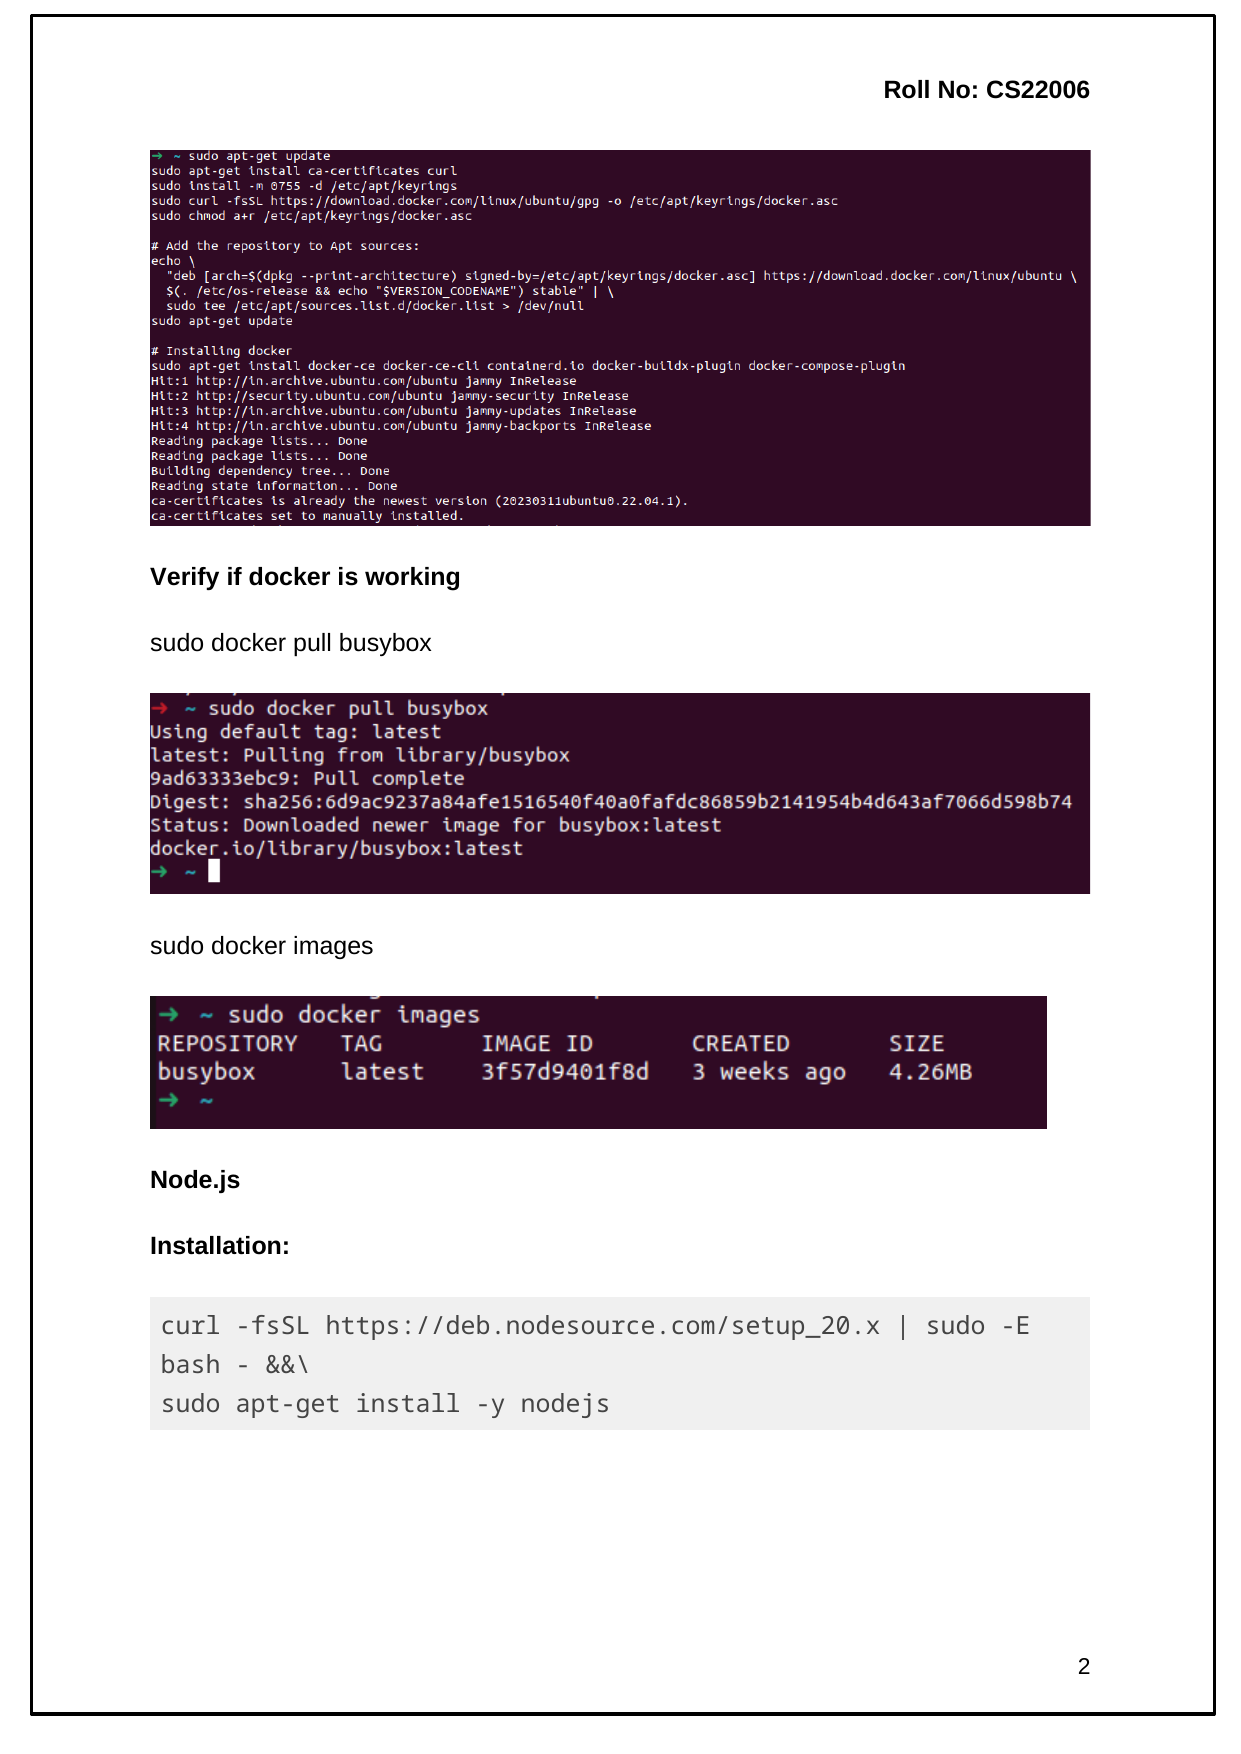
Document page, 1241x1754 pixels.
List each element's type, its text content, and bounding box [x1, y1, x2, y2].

picture [150, 150, 1091, 526]
text sudo docker images [150, 931, 1090, 959]
text sudo docker pull busybox [150, 628, 1090, 657]
text Installation: [150, 1231, 1090, 1260]
table_header curl -fsSL https://deb.nodesource.com/setup_20.x | sudo -E bash - &&\ sudo apt-get install -y nodejs [150, 1297, 1090, 1430]
picture [150, 693, 1091, 894]
text Verify if docker is working [150, 562, 1090, 591]
picture [150, 996, 1047, 1129]
text Node.js [150, 1165, 1090, 1194]
